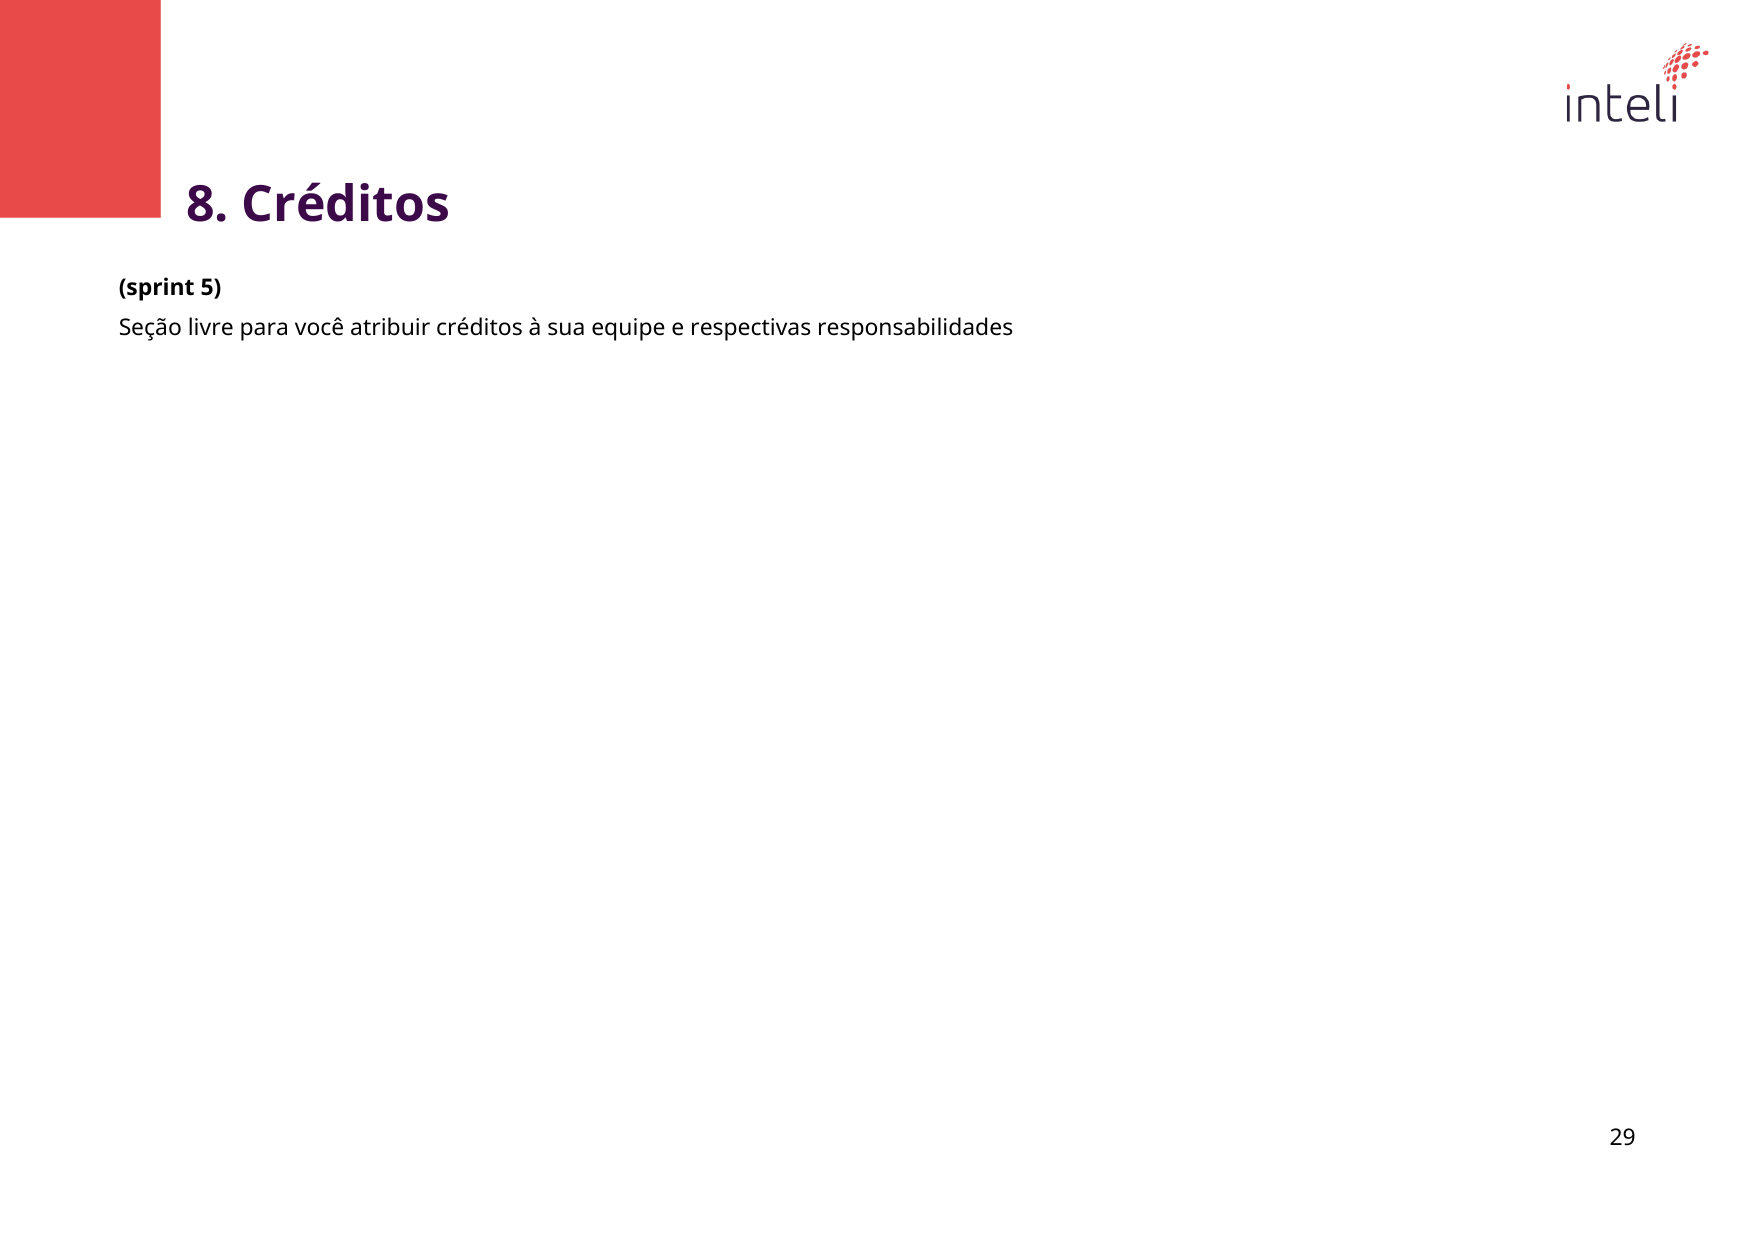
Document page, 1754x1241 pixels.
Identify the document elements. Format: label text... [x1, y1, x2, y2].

text Seção livre para você atribuir créditos à sua equipe e respectivas responsabilidades [118, 311, 1636, 342]
subtitle (sprint 5) [118, 271, 1636, 302]
subtitle 8. Créditos [118, 168, 1636, 237]
picture [1566, 43, 1709, 122]
picture [0, 0, 161, 218]
